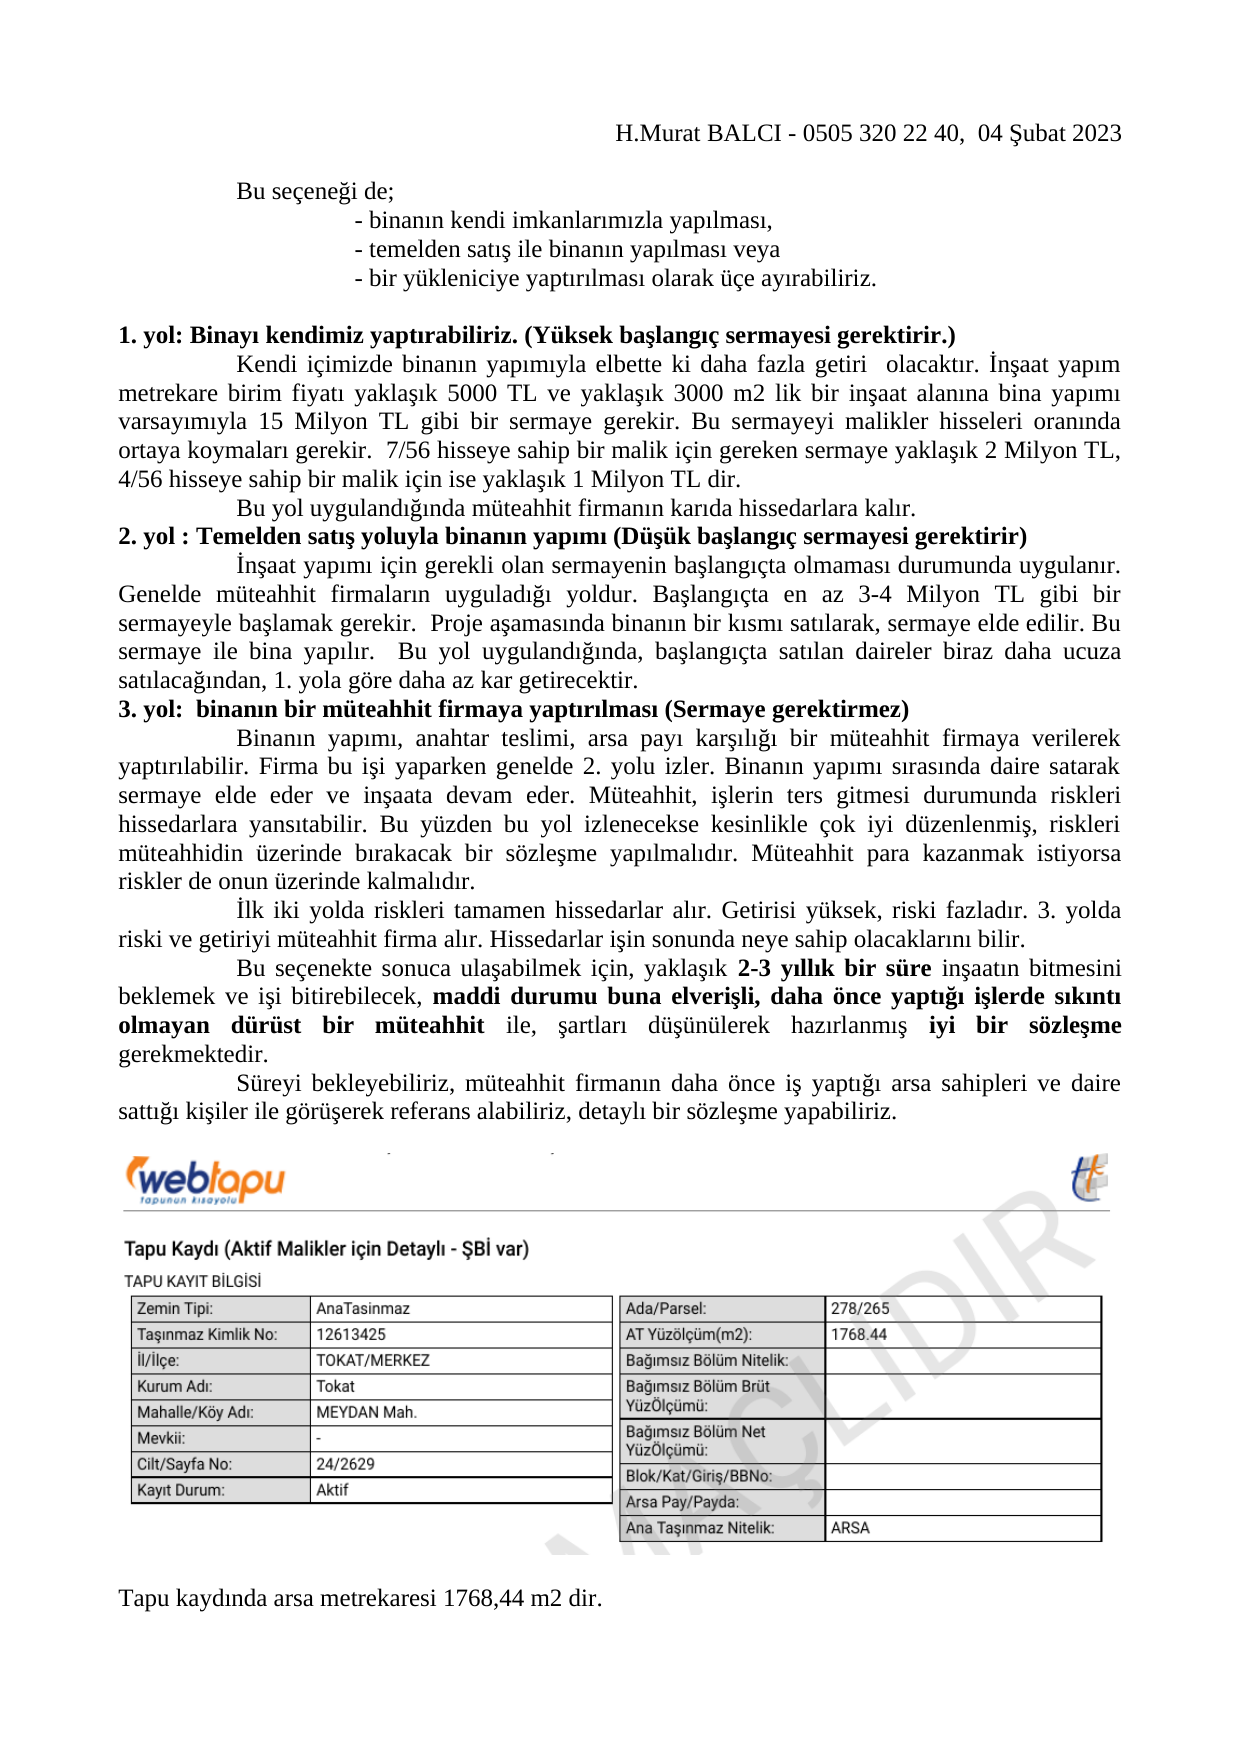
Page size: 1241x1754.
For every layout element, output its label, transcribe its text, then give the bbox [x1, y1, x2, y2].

text - temelden satış ile binanın yapılması veya [118, 234, 1122, 263]
text İlk iki yolda riskleri tamamen hissedarlar alır. Getirisi yüksek, riski fazladır. 3. yolda riski ve getiriyi müteahhit firma alır. Hissedarlar işin sonunda neye sahip olacaklarını bilir. [118, 895, 1122, 953]
text Bu seçeneği de; [118, 176, 1122, 205]
text Binanın yapımı, anahtar teslimi, arsa payı karşılığı bir müteahhit firmaya verilerek yaptırılabilir. Firma bu işi yaparken genelde 2. yolu izler. Binanın yapımı sırasında daire satarak sermaye elde eder ve inşaata devam eder. Müteahhit, işlerin ters gitmesi durumunda riskleri hissedarlara yansıtabilir. Bu yüzden bu yol izlenecekse kesinlikle çok iyi düzenlenmiş, riskleri müteahhidin üzerinde bırakacak bir sözleşme yapılmalıdır. Müteahhit para kazanmak istiyorsa riskler de onun üzerinde kalmalıdır. [118, 723, 1122, 895]
text - bir yükleniciye yaptırılması olarak üçe ayırabiliriz. [118, 263, 1122, 291]
picture [118, 1153, 1123, 1555]
text Süreyi bekleyebiliriz, müteahhit firmanın daha önce iş yaptığı arsa sahipleri ve daire sattığı kişiler ile görüşerek referans alabiliriz, detaylı bir sözleşme yapabiliriz. [118, 1068, 1122, 1125]
text Bu yol uygulandığında müteahhit firmanın karıda hissedarlara kalır. [118, 493, 1122, 521]
text Kendi içimizde binanın yapımıyla elbette ki daha fazla getiri olacaktır. İnşaat yapım metrekare birim fiyatı yaklaşık 5000 TL ve yaklaşık 3000 m2 lik bir inşaat alanına bina yapımı varsayımıyla 15 Milyon TL gibi bir sermaye gerekir. Bu sermayeyi malikler hisseleri oranında ortaya koymaları gerekir. 7/56 hisseye sahip bir malik için gereken sermaye yaklaşık 2 Milyon TL, 4/56 hisseye sahip bir malik için ise yaklaşık 1 Milyon TL dir. [118, 349, 1122, 493]
text 1. yol: Binayı kendimiz yaptırabiliriz. (Yüksek başlangıç sermayesi gerektirir.) [118, 320, 1122, 349]
text İnşaat yapımı için gerekli olan sermayenin başlangıçta olmaması durumunda uygulanır. Genelde müteahhit firmaların uyguladığı yoldur. Başlangıçta en az 3-4 Milyon TL gibi bir sermayeyle başlamak gerekir. Proje aşamasında binanın bir kısmı satılarak, sermaye elde edilir. Bu sermaye ile bina yapılır. Bu yol uygulandığında, başlangıçta satılan daireler biraz daha ucuza satılacağından, 1. yola göre daha az kar getirecektir. [118, 550, 1122, 694]
text 2. yol : Temelden satış yoluyla binanın yapımı (Düşük başlangıç sermayesi gerektirir) [118, 521, 1122, 550]
text Bu seçenekte sonuca ulaşabilmek için, yaklaşık 2-3 yıllık bir süre inşaatın bitmesini beklemek ve işi bitirebilecek, maddi durumu buna elverişli, daha önce yaptığı işlerde sıkıntı olmayan dürüst bir müteahhit ile, şartları düşünülerek hazırlanmış iyi bir sözleşme gerekmektedir. [118, 953, 1122, 1068]
text 3. yol: binanın bir müteahhit firmaya yaptırılması (Sermaye gerektirmez) [118, 694, 1122, 723]
text Tapu kaydında arsa metrekaresi 1768,44 m2 dir. [118, 1583, 1122, 1612]
text - binanın kendi imkanlarımızla yapılması, [118, 205, 1122, 234]
